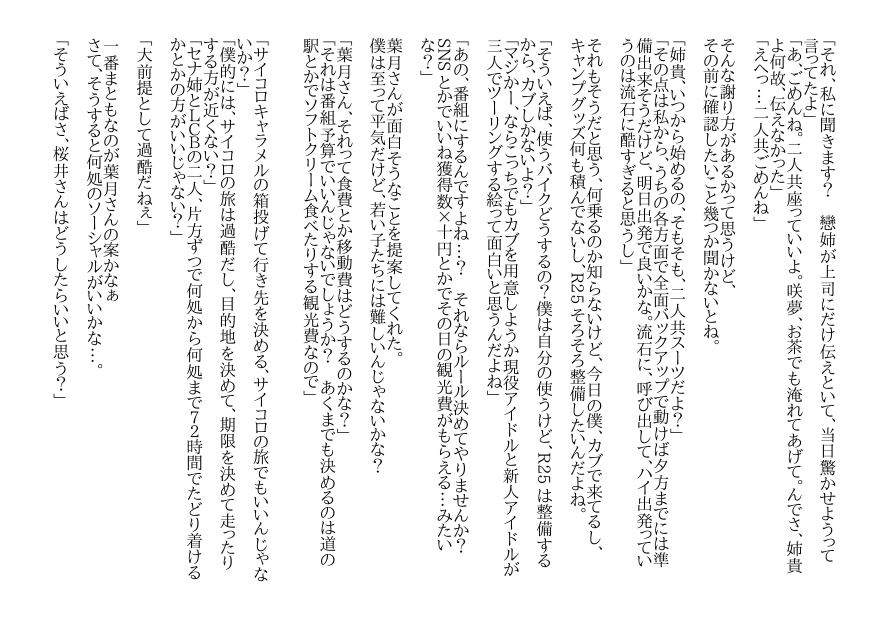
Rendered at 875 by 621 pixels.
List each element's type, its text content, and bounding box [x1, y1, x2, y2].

text 「そういえばさ、桜井さんはどうしたらいいと思う？」 [53, 38, 69, 582]
text 「セナ姉とＬＣＢの二人、片方ずつで何処から何処まで７２時間でたどり着けるかとかの方がいいじゃない？」 [169, 38, 203, 582]
text 葉月さんが面白そうなことを提案してくれた。 [386, 38, 403, 582]
text 「僕的には、サイコロの旅は過酷だし、目的地を決めて、期限を決めて走ったりする方が近くない？」 [203, 38, 236, 582]
text 「えへっ…二人共ごめんね」 [753, 38, 769, 582]
text そんな謝り方があるかって思うけど、 [719, 38, 736, 582]
text 「大前提として過酷だねぇ」 [136, 38, 153, 582]
text さて、そうすると何処のソーシャルがいいかな…。 [86, 38, 103, 582]
text 「葉月さん、それって食費とか移動費はどうするのかな？」 [336, 38, 353, 582]
text 「姉貴、いつから始めるの、そもそも、二人共スーツだよ？」 [669, 38, 686, 582]
text 「あ、ごめんね。二人共座っていいよ。咲夢、お茶でも淹れてあげて。んでさ、姉貴よ何故、伝えなかった」 [769, 38, 803, 582]
text 「それ、私に聞きます？ 戀姉が上司にだけ伝えといて、当日驚かせようって言ってたよ」 [803, 38, 836, 582]
text その前に確認したいこと幾つか聞かないとね。 [703, 38, 719, 582]
text 「そういえば、使うバイクどうするの？僕は自分の使うけど、R25は整備するから、カブしかないよ？」 [519, 38, 553, 582]
text 「その点は私から、うちの各方面で全面バックアップで動けば夕方までには準備出来そうだけど、明日出発で良いかな。流石に、呼び出して、ハイ出発っていうのは流石に酷すぎると思うし」 [619, 38, 669, 582]
text 一番まともなのが葉月さんの案かなぁ [103, 38, 119, 582]
text 僕は至って平気だけど、若い子たちには難しいんじゃないかな？ [369, 38, 386, 582]
text それもそうだと思う、何乗るのか知らないけど、今日の僕、カブで来てるし、キャンプグッズ何も積んでないし、R25そろそろ整備したいんだよね。 [569, 38, 603, 582]
text 「それは番組予算でいいんじゃないでしょうか？ あくまでも決めるのは道の駅とかでソフトクリーム食べたりする観光費なので」 [303, 38, 336, 582]
text 「サイコロキャラメルの箱投げて行き先を決める、サイコロの旅でもいいんじゃないか？」 [236, 38, 269, 582]
text 「あの、番組にするんですよね…？ それならルール決めてやりませんか？ SNSとかでいいね獲得数×十円とかでその日の観光費がもらえる…みたいな？」 [419, 38, 469, 582]
text 「マジかー、ならこっちでもカブを用意しようか現役アイドルと新人アイドルが三人でツーリングする絵って面白いと思うんだよね」 [486, 38, 519, 582]
